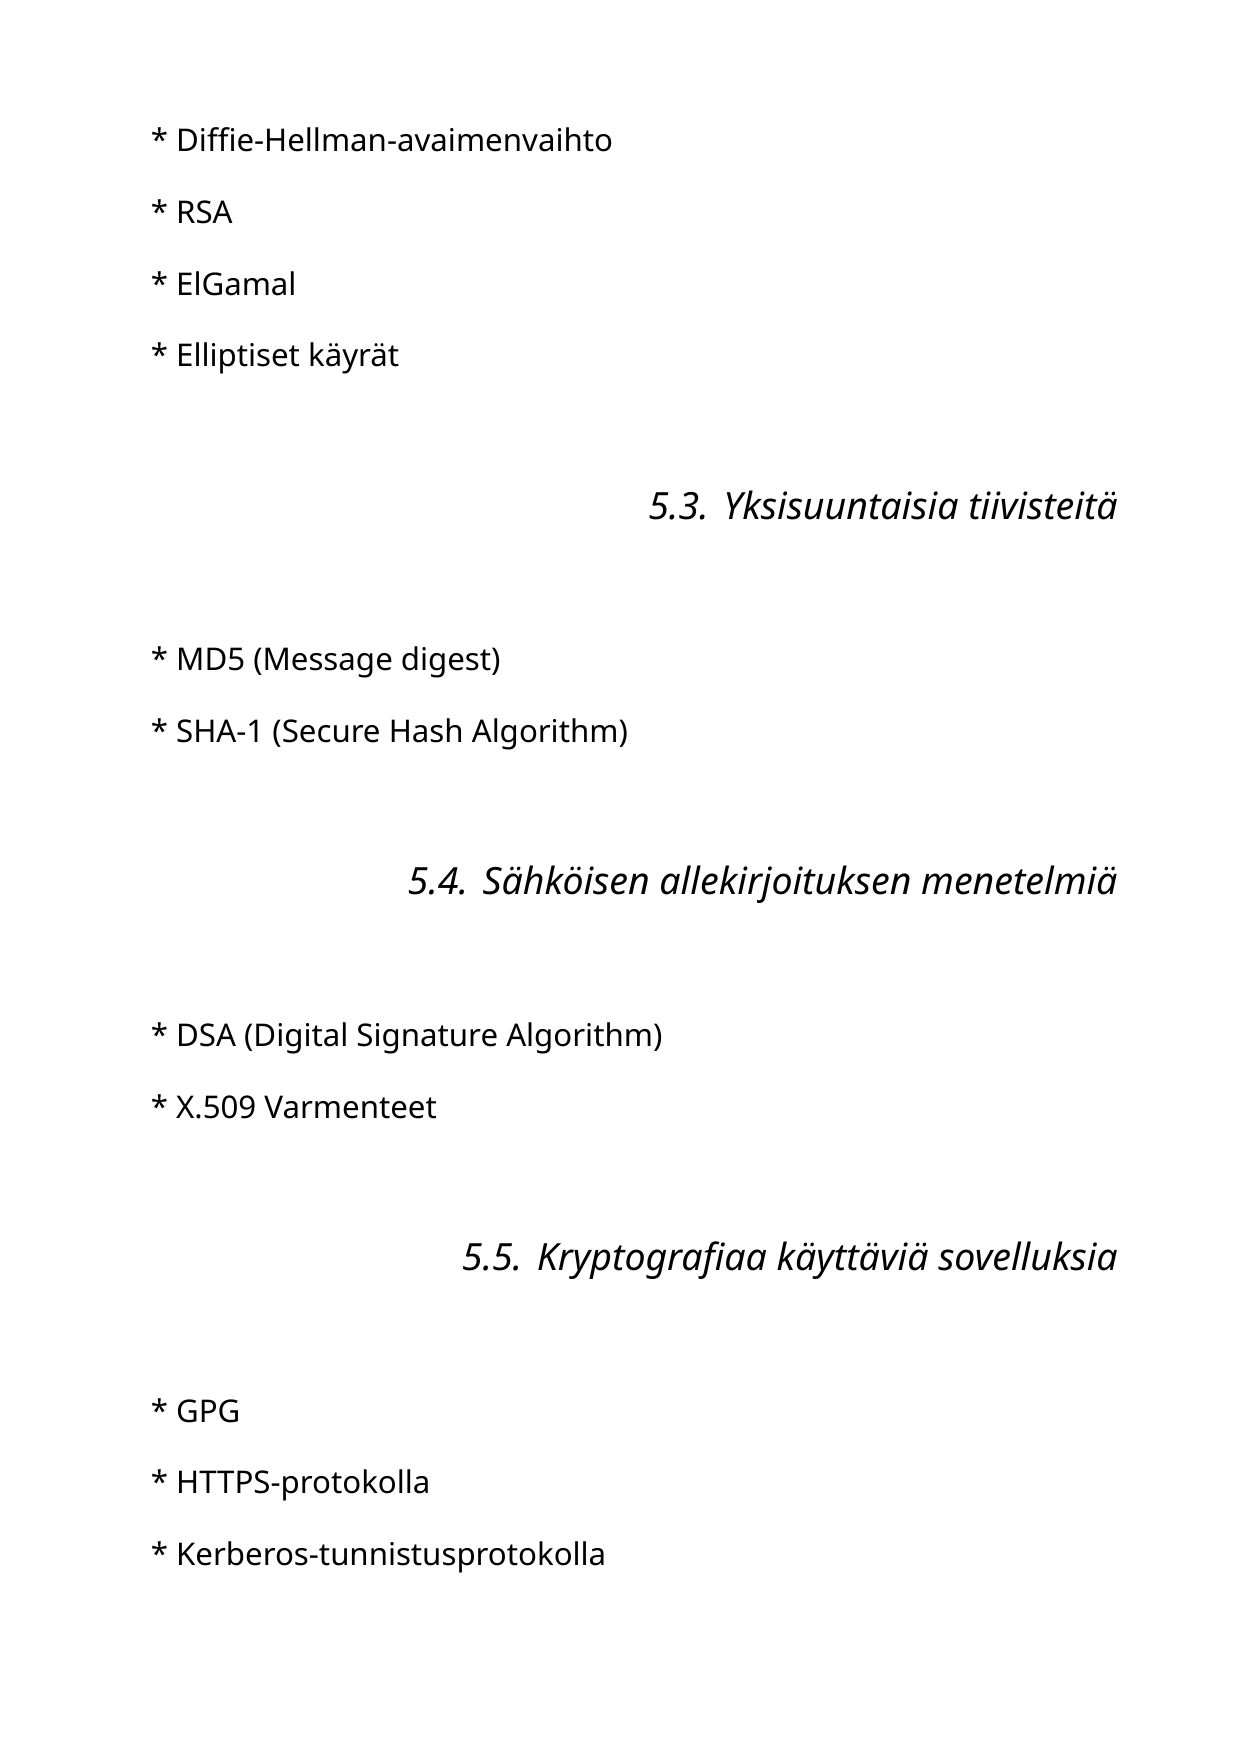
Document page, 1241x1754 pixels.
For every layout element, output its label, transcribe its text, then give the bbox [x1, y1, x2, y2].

text * GPG [118, 1388, 1122, 1431]
list Sähköisen allekirjoituksen menetelmiä [295, 855, 1122, 906]
list Yksisuuntaisia tiivisteitä [295, 479, 1122, 530]
text * MD5 (Message digest) [118, 637, 1122, 680]
text * Elliptiset käyrät [118, 333, 1122, 376]
text * Kerberos-tunnistusprotokolla [118, 1532, 1122, 1575]
text * ElGamal [118, 262, 1122, 304]
text * Diffie-Hellman-avaimenvaihto [118, 118, 1122, 161]
text * DSA (Digital Signature Algorithm) [118, 1013, 1122, 1056]
text * RSA [118, 190, 1122, 232]
text * HTTPS-protokolla [118, 1460, 1122, 1503]
text * SHA-1 (Secure Hash Algorithm) [118, 709, 1122, 752]
text * X.509 Varmenteet [118, 1085, 1122, 1127]
list Kryptografiaa käyttäviä sovelluksia [295, 1230, 1122, 1281]
